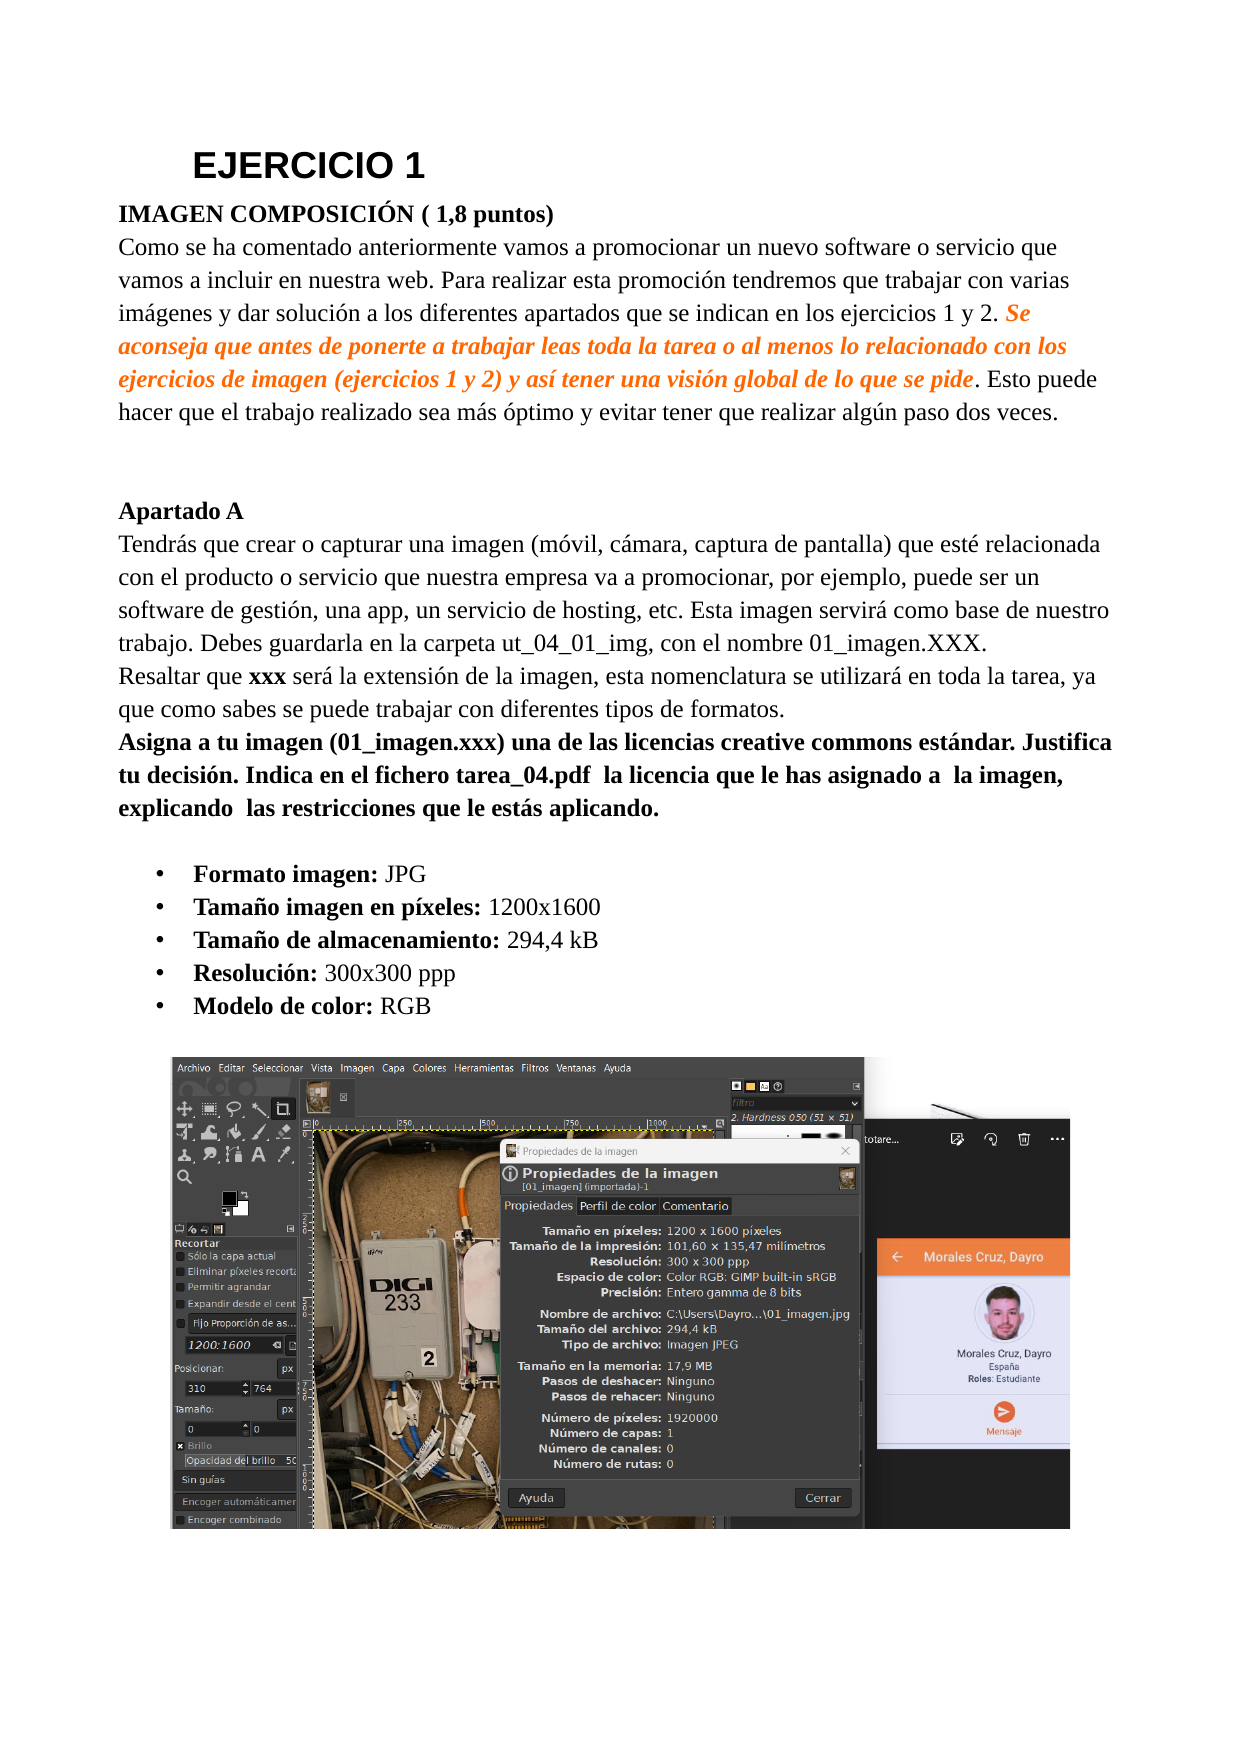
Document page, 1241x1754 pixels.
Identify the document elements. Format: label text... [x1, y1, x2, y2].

list Resolución: 300x300 ppp [156, 958, 1122, 987]
text Resaltar que xxx será la extensión de la imagen, esta nomenclatura se utilizará en toda la tarea, ya que como sabes se puede trabajar con diferentes tipos de formatos. [118, 661, 1122, 723]
subtitle EJERCICIO 1 [118, 143, 1122, 186]
text Tendrás que crear o capturar una imagen (móvil, cámara, captura de pantalla) que esté relacionada con el producto o servicio que nuestra empresa va a promocionar, por ejemplo, puede ser un software de gestión, una app, un servicio de hosting, etc. Esta imagen servirá como base de nuestro trabajo. Debes guardarla en la carpeta ut_04_01_img, con el nombre 01_imagen.XXX. [118, 529, 1122, 657]
picture [170, 1057, 1071, 1529]
list Modelo de color: RGB [156, 991, 1122, 1020]
list Tamaño imagen en píxeles: 1200x1600 [156, 892, 1122, 921]
list Tamaño de almacenamiento: 294,4 kB [156, 925, 1122, 954]
text Apartado A [118, 496, 1122, 525]
text IMAGEN COMPOSICIÓN ( 1,8 puntos) [118, 199, 1122, 227]
list Formato imagen: JPG [156, 859, 1122, 888]
text Como se ha comentado anteriormente vamos a promocionar un nuevo software o servicio que vamos a incluir en nuestra web. Para realizar esta promoción tendremos que trabajar con varias imágenes y dar solución a los diferentes apartados que se indican en los ejercicios 1 y 2. Se aconseja que antes de ponerte a trabajar leas toda la tarea o al menos lo relacionado con los ejercicios de imagen (ejercicios 1 y 2) y así tener una visión global de lo que se pide. Esto puede hacer que el trabajo realizado sea más óptimo y evitar tener que realizar algún paso dos veces. [118, 232, 1122, 426]
text Asigna a tu imagen (01_imagen.xxx) una de las licencias creative commons estándar. Justifica tu decisión. Indica en el fichero tarea_04.pdf la licencia que le has asignado a la imagen, explicando las restricciones que le estás aplicando. [118, 727, 1122, 822]
